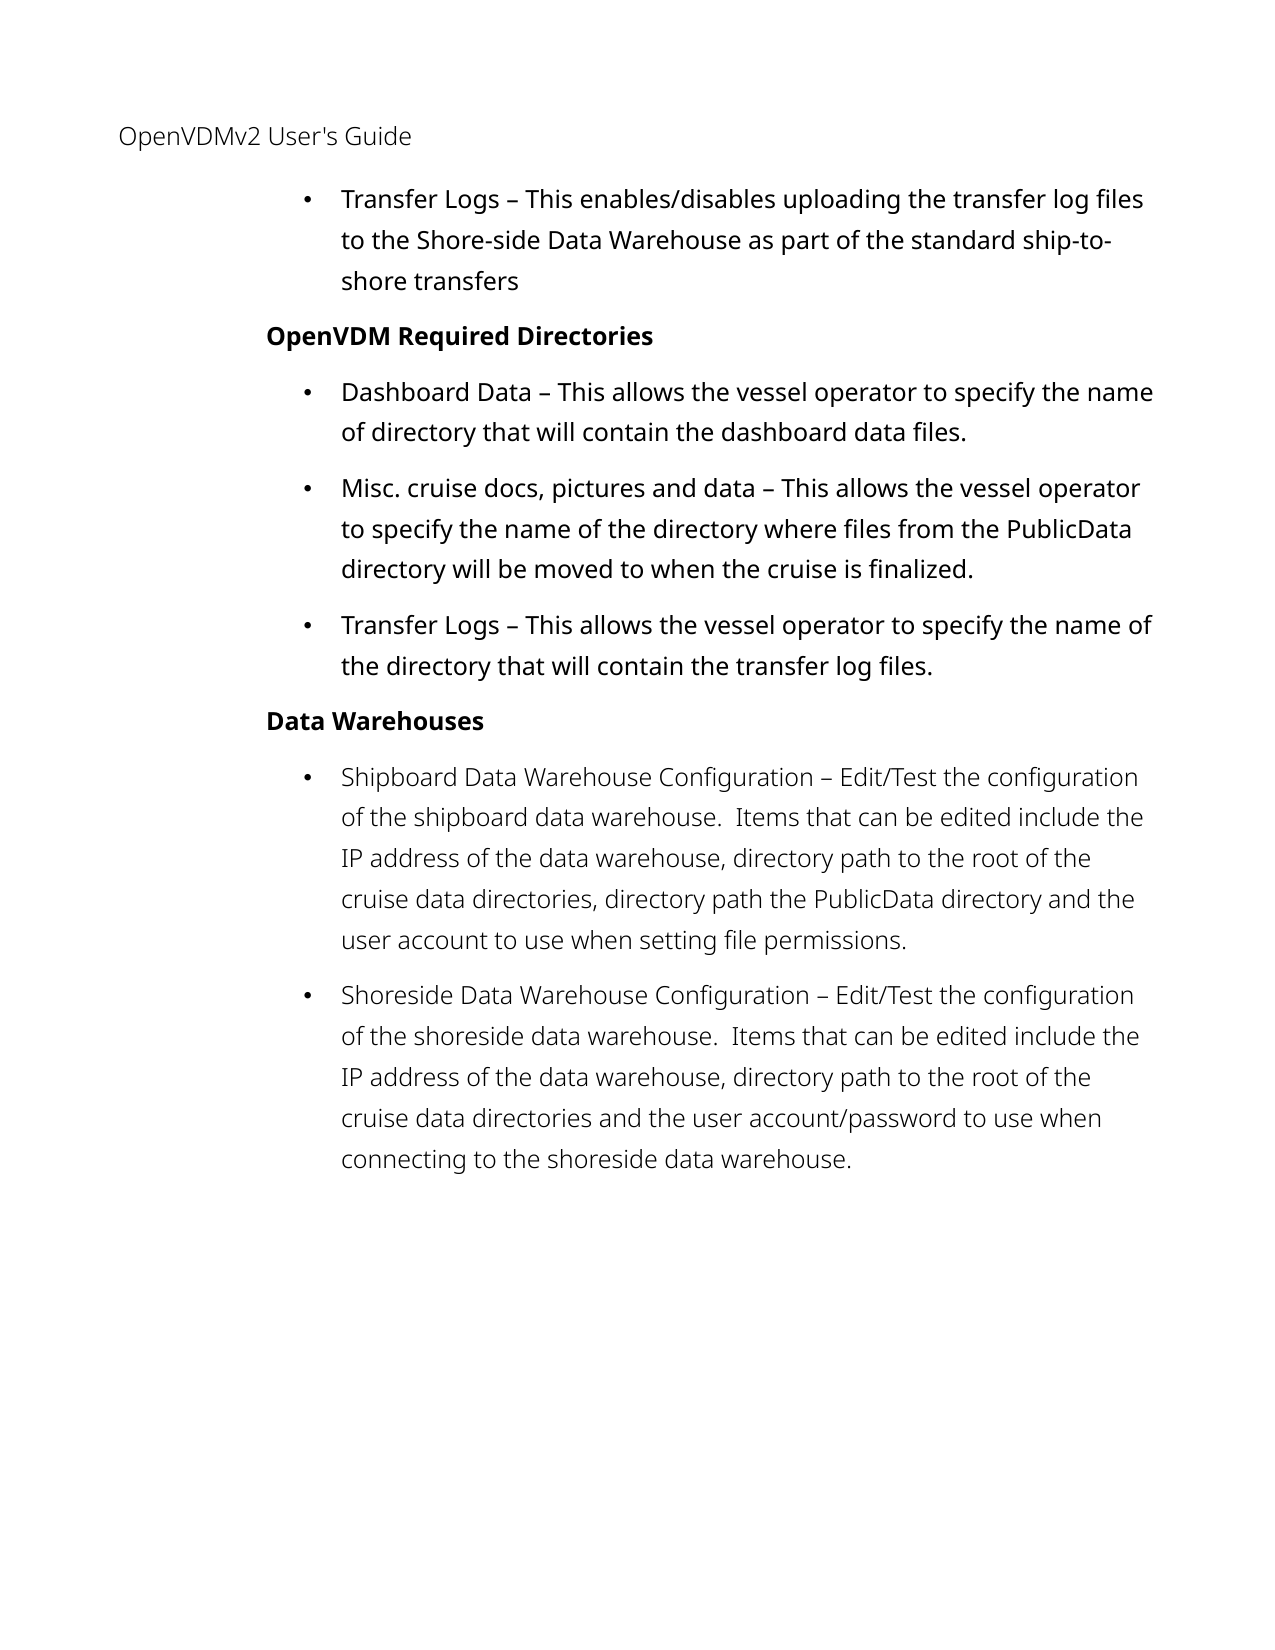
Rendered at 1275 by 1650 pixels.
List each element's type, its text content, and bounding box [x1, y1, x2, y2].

list Transfer Logs – This enables/disables uploading the transfer log files to the Shore-side Data Warehouse as part of the standard ship-to-shore transfers [303, 182, 1157, 297]
list Shoreside Data Warehouse Configuration – Edit/Test the configuration of the shoreside data warehouse. Items that can be edited include the IP address of the data warehouse, directory path to the root of the cruise data directories and the user account/password to use when connecting to the shoreside data warehouse. [303, 978, 1157, 1175]
list Misc. cruise docs, pictures and data – This allows the vessel operator to specify the name of the directory where files from the PublicData directory will be moved to when the cruise is finalized. [303, 470, 1157, 586]
list Transfer Logs – This allows the vessel operator to specify the name of the directory that will contain the transfer log files. [303, 607, 1157, 682]
list Shipboard Data Warehouse Configuration – Edit/Test the configuration of the shipboard data warehouse. Items that can be edited include the IP address of the data warehouse, directory path to the root of the cruise data directories, directory path the PublicData directory and the user account to use when setting file permissions. [303, 759, 1157, 957]
text Data Warehouses [266, 704, 1157, 738]
text OpenVDM Required Directories [266, 319, 1157, 353]
list Dashboard Data – This allows the vessel operator to specify the name of directory that will contain the dashboard data files. [303, 374, 1157, 449]
